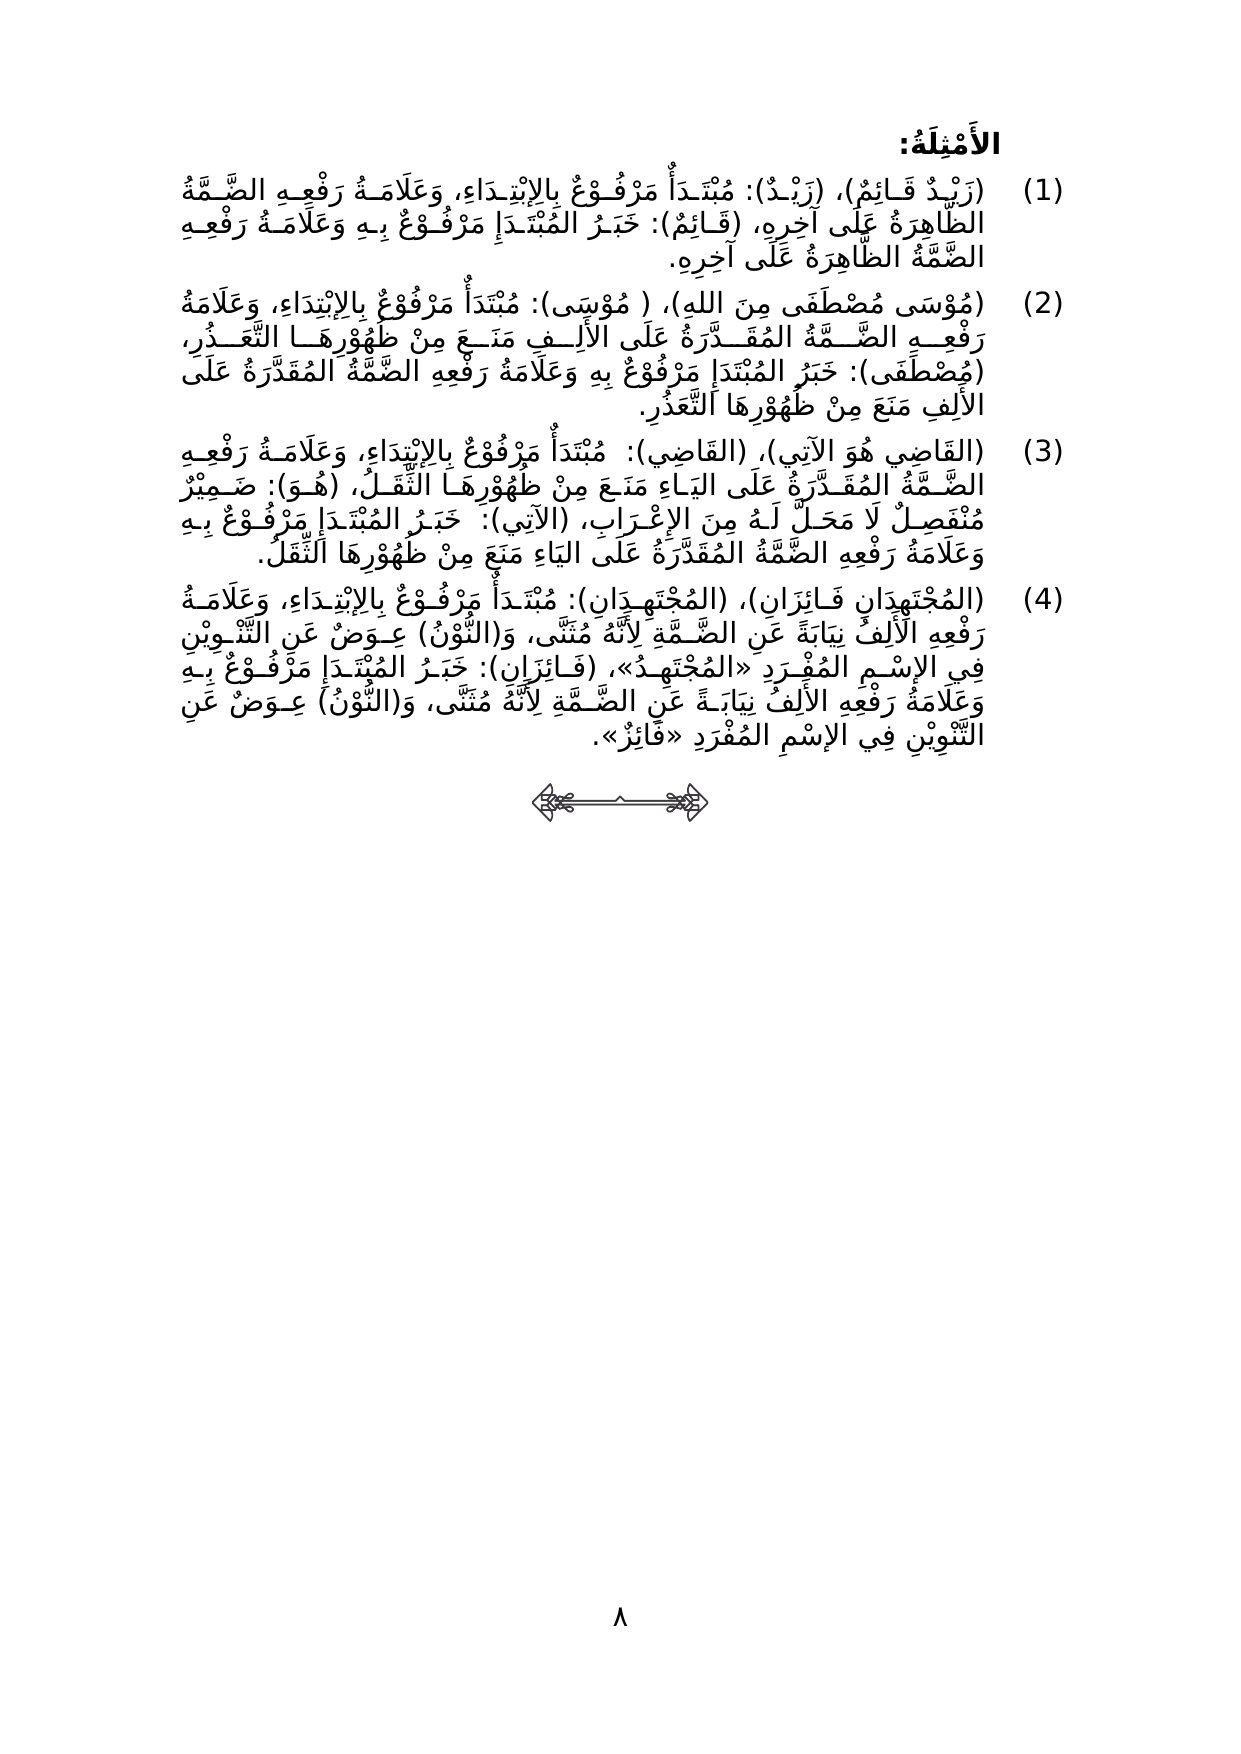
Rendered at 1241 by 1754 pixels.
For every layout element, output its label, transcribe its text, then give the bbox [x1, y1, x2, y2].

text الأَمْثِلَةُ: [180, 127, 1060, 161]
list (القَاضِي هُوَ الآتِي)، (القَاضِي): مُبْتَدَأٌ مَرْفُوْعٌ بِالِإبْتِدَاءِ، وَعَلَامَةُ رَفْعِهِ الضَّمَّةُ المُقَدَّرَةُ عَلَى اليَاءِ مَنَعَ مِنْ ظُهُوْرِهَا الثِّقَلُ، (هُوَ): ضَمِيْرٌ مُنْفَصِلٌ لَا مَحَلَّ لَهُ مِنَ الإِعْرَابِ، (الآتِي): خَبَرُ المُبْتَدَإِ مَرْفُوْعٌ بِهِ وَعَلَامَةُ رَفْعِهِ الضَّمَّةُ المُقَدَّرَةُ عَلَى اليَاءِ مَنَعَ مِنْ ظُهُوْرِهَا الثِّقَلُ. [180, 434, 1023, 570]
picture [531, 783, 709, 822]
list (المُجْتَهِدَانِ فَائِزَانِ)، (المُجْتَهِدَانِ): مُبْتَدَأٌ مَرْفُوْعٌ بِالِإبْتِدَاءِ، وَعَلَامَةُ رَفْعِهِ الأَلِفُ نِيَابَةً عَنِ الضَّمَّةِ لِأَنَّهُ مُثَنَّى، وَ(النُّوْنُ) عِوَضٌ عَنِ التَّنْوِيْنِ فِي الإسْمِ المُفْرَدِ «المُجْتَهِدُ»، (فَائِزَانِ): خَبَرُ المُبْتَدَإِ مَرْفُوْعٌ بِهِ وَعَلَامَةُ رَفْعِهِ الأَلِفُ نِيَابَةً عَنِ الضَّمَّةِ لِأَنَّهُ مُثَنَّى، وَ(النُّوْنُ) عِوَضٌ عَنِ التَّنْوِيْنِ فِي الإسْمِ المُفْرَدِ «فَائِزٌ». [180, 582, 1023, 752]
list (زَيْدٌ قَائِمٌ)، (زَيْدٌ): مُبْتَدَأٌ مَرْفُوْعٌ بِالِإبْتِدَاءِ، وَعَلَامَةُ رَفْعِهِ الضَّمَّةُ الظَّاهِرَةُ عَلَى آخِرِهِ، (قَائِمٌ): خَبَرُ المُبْتَدَإِ مَرْفُوْعٌ بِهِ وَعَلَامَةُ رَفْعِهِ الضَّمَّةُ الظَّاهِرَةُ عَلَى آخِرِهِ. [180, 173, 1023, 275]
list (مُوْسَى مُصْطَفَى مِنَ اللهِ)، ( مُوْسَى): مُبْتَدَأٌ مَرْفُوْعٌ بِالِإبْتِدَاءِ، وَعَلَامَةُ رَفْعِهِ الضَّمَّةُ المُقَدَّرَةُ عَلَى الأَلِفِ مَنَعَ مِنْ ظُهُوْرِهَا التَّعَذُرِ، (مُصْطَفَى): خَبَرُ المُبْتَدَإِ مَرْفُوْعٌ بِهِ وَعَلَامَةُ رَفْعِهِ الضَّمَّةُ المُقَدَّرَةُ عَلَى الأَلِفِ مَنَعَ مِنْ ظُهُوْرِهَا التَّعَذُرِ. [180, 287, 1023, 422]
